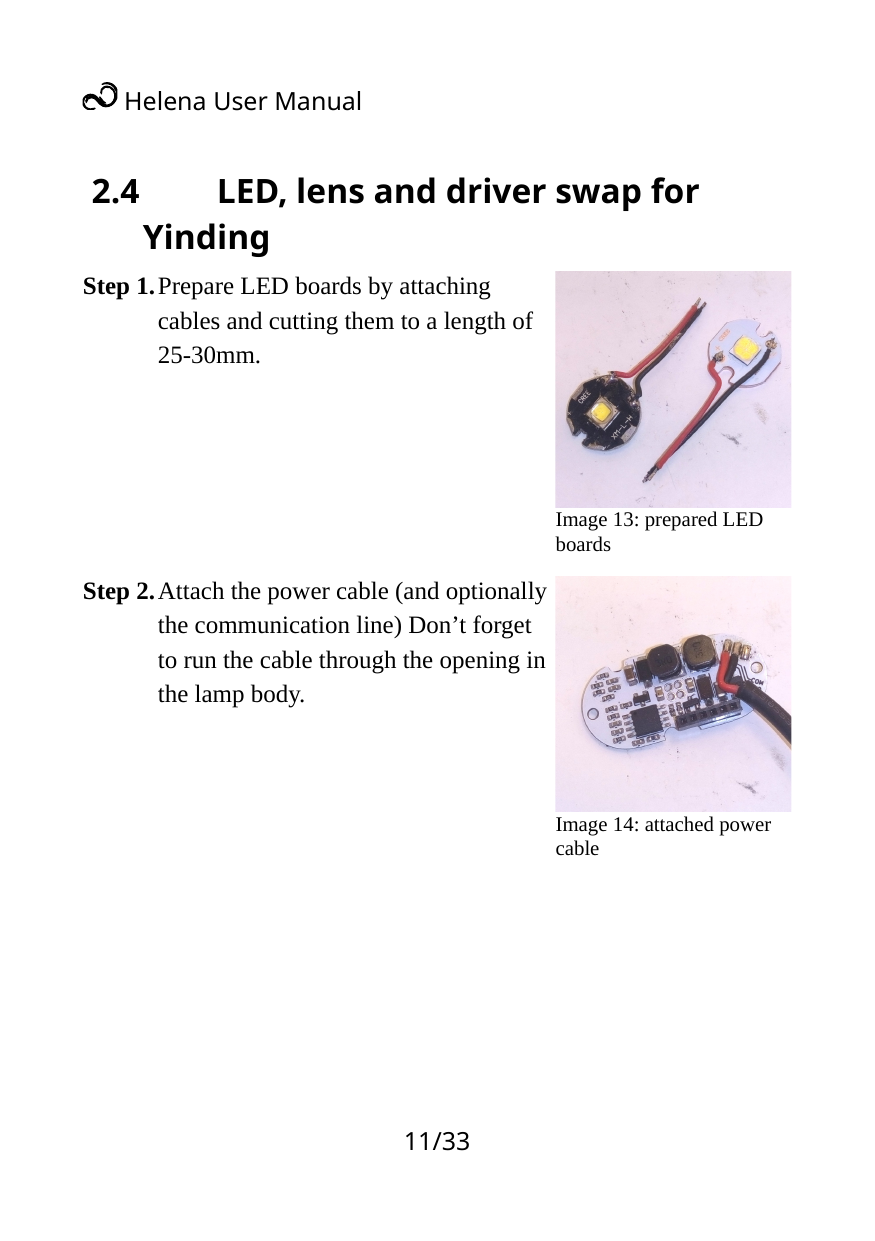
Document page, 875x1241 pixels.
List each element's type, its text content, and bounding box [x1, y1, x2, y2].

picture [555, 271, 792, 508]
list Prepare LED boards by attaching cables and cutting them to a length of 25-30mm. [83, 271, 555, 556]
list Attach the power cable (and optionally the communication line) Don’t forget to run the cable through the opening in the lamp body. [83, 576, 555, 860]
picture [555, 576, 792, 812]
list Image 13: prepared LED boards [555, 508, 791, 556]
subtitle LED, lens and driver swap for Yinding [83, 167, 791, 259]
list Image 14: attached power cable [555, 812, 791, 860]
